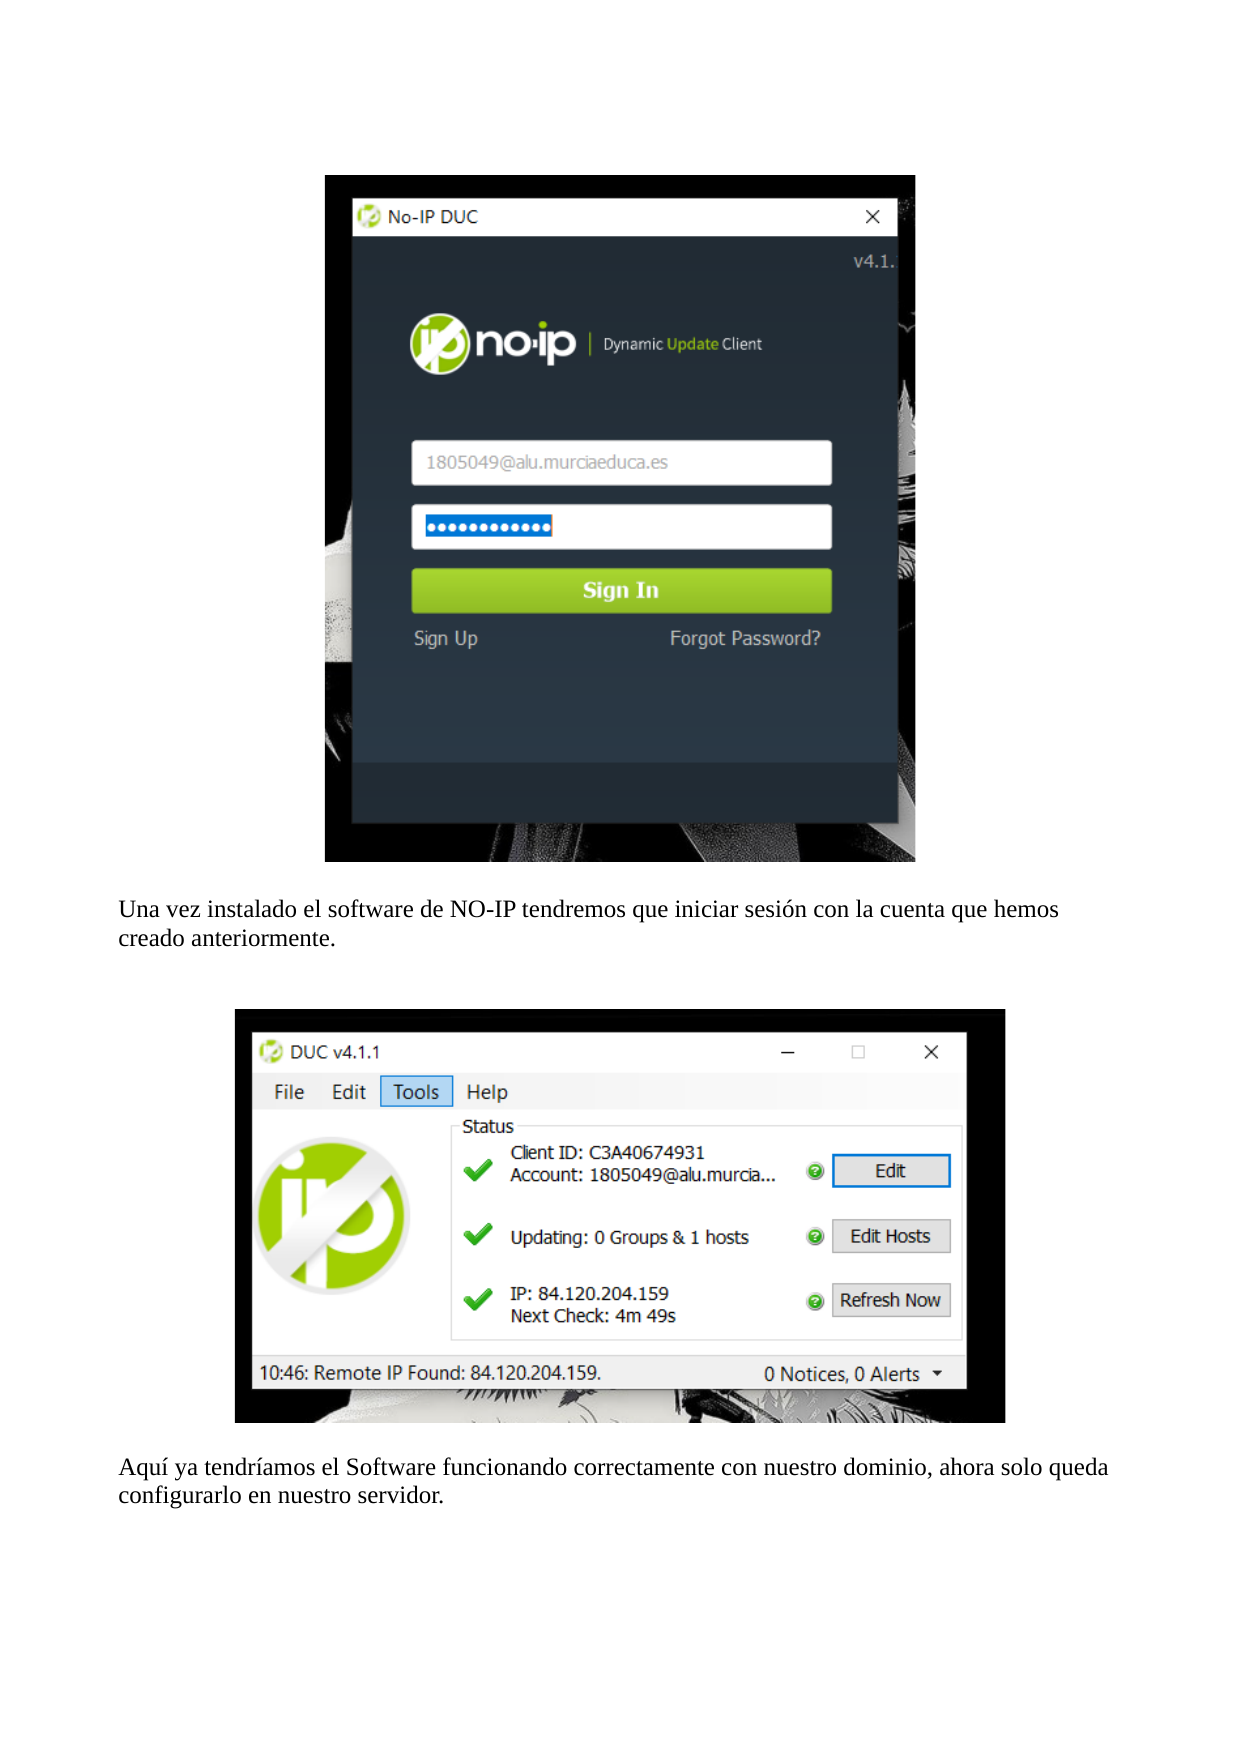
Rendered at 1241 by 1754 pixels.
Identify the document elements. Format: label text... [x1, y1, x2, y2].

text Aquí ya tendríamos el Software funcionando correctamente con nuestro dominio, ahora solo queda configurarlo en nuestro servidor. [118, 1452, 1122, 1509]
picture [234, 1009, 1006, 1423]
text Una vez instalado el software de NO-IP tendremos que iniciar sesión con la cuenta que hemos creado anteriormente. [118, 894, 1122, 952]
picture [324, 175, 916, 862]
